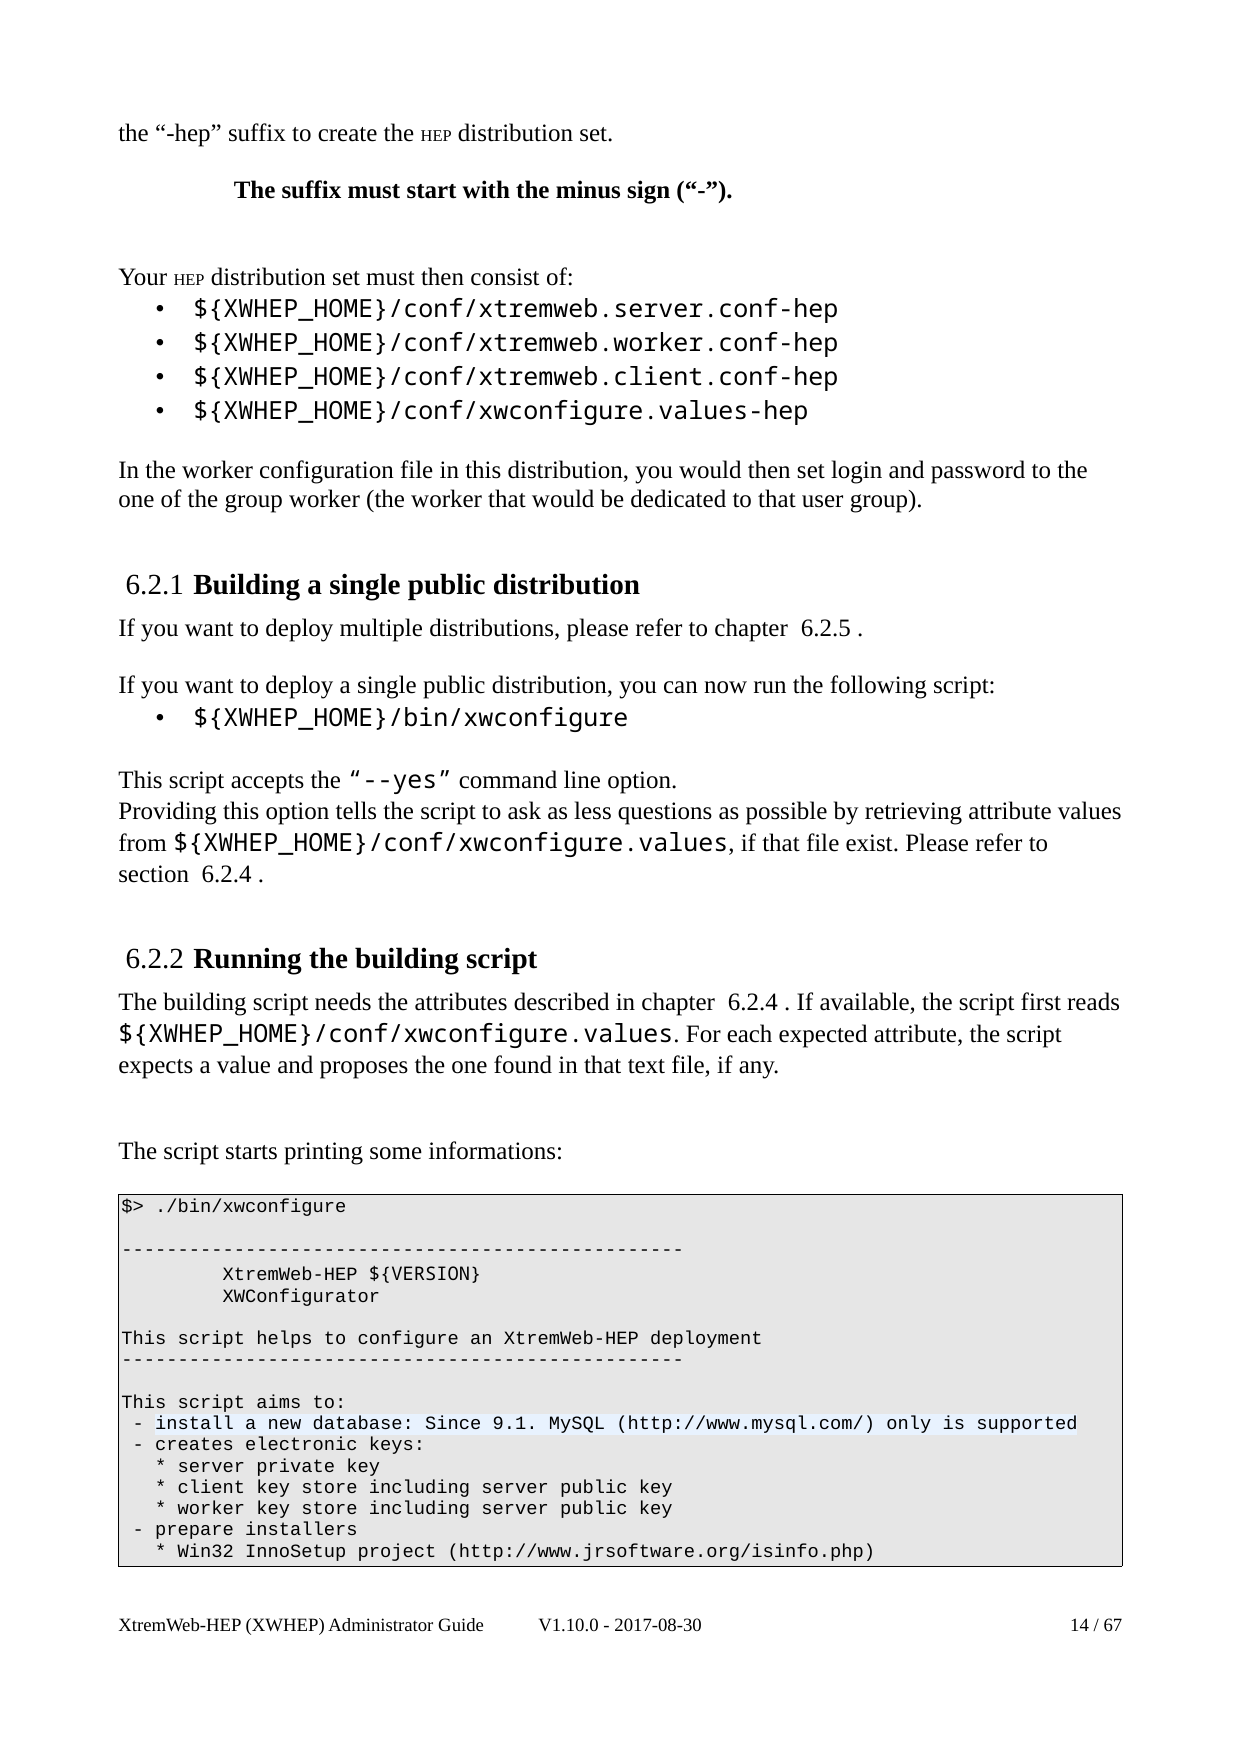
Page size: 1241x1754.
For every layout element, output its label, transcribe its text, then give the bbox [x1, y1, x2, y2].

text * client key store including server public key [119, 1475, 1122, 1496]
text The building script needs the attributes described in chapter 6.2.4. If available, the script first reads ${XWHEP_HOME}/conf/xwconfigure.values. For each expected attribute, the script expects a value and proposes the one found in that text file, if any. [118, 987, 1122, 1079]
text If you want to deploy a single public distribution, you can now run the following script: [118, 670, 1122, 699]
list ${XWHEP_HOME}/conf/xwconfigure.values-hep [156, 393, 1122, 427]
text the “-hep” suffix to create the hep distribution set. [118, 118, 1122, 147]
text This script aims to: [119, 1390, 1122, 1411]
text - install a new database: Since 9.1. MySQL (http://www.mysql.com/) only is supported [119, 1411, 1122, 1432]
text The suffix must start with the minus sign (“-”). [233, 176, 1004, 204]
list ${XWHEP_HOME}/conf/xtremweb.server.conf-hep [156, 291, 1122, 325]
text XWConfigurator [119, 1283, 1122, 1305]
text XtremWeb-HEP ${VERSION} [119, 1258, 1122, 1283]
text * Win32 InnoSetup project (http://www.jrsoftware.org/isinfo.php) [119, 1538, 1122, 1566]
list ${XWHEP_HOME}/conf/xtremweb.worker.conf-hep [156, 325, 1122, 359]
text * server private key [119, 1453, 1122, 1475]
text If you want to deploy multiple distributions, please refer to chapter 6.2.5. [118, 613, 1122, 642]
list ${XWHEP_HOME}/bin/xwconfigure [156, 699, 1122, 733]
text Your hep distribution set must then consist of: [118, 262, 1122, 291]
text The script starts printing some informations: [118, 1136, 1122, 1165]
subtitle Building a single public distribution [118, 567, 1122, 600]
list ${XWHEP_HOME}/conf/xtremweb.client.conf-hep [156, 359, 1122, 393]
text - prepare installers [119, 1517, 1122, 1538]
text This script accepts the “--yes” command line option. [118, 762, 1122, 796]
text Providing this option tells the script to ask as less questions as possible by retrieving attribute values from ${XWHEP_HOME}/conf/xwconfigure.values, if that file exist. Please refer to section 6.2.4. [118, 796, 1122, 888]
subtitle Running the building script [118, 941, 1122, 975]
text - creates electronic keys: [119, 1432, 1122, 1453]
text In the worker configuration file in this distribution, you would then set login and password to the one of the group worker (the worker that would be dedicated to that user group). [118, 456, 1122, 513]
text $> ./bin/xwconfigure [119, 1195, 1122, 1215]
text -------------------------------------------------- [119, 1236, 1122, 1258]
text * worker key store including server public key [119, 1496, 1122, 1517]
text This script helps to configure an XtremWeb-HEP deployment [119, 1326, 1122, 1347]
text -------------------------------------------------- [119, 1347, 1122, 1368]
